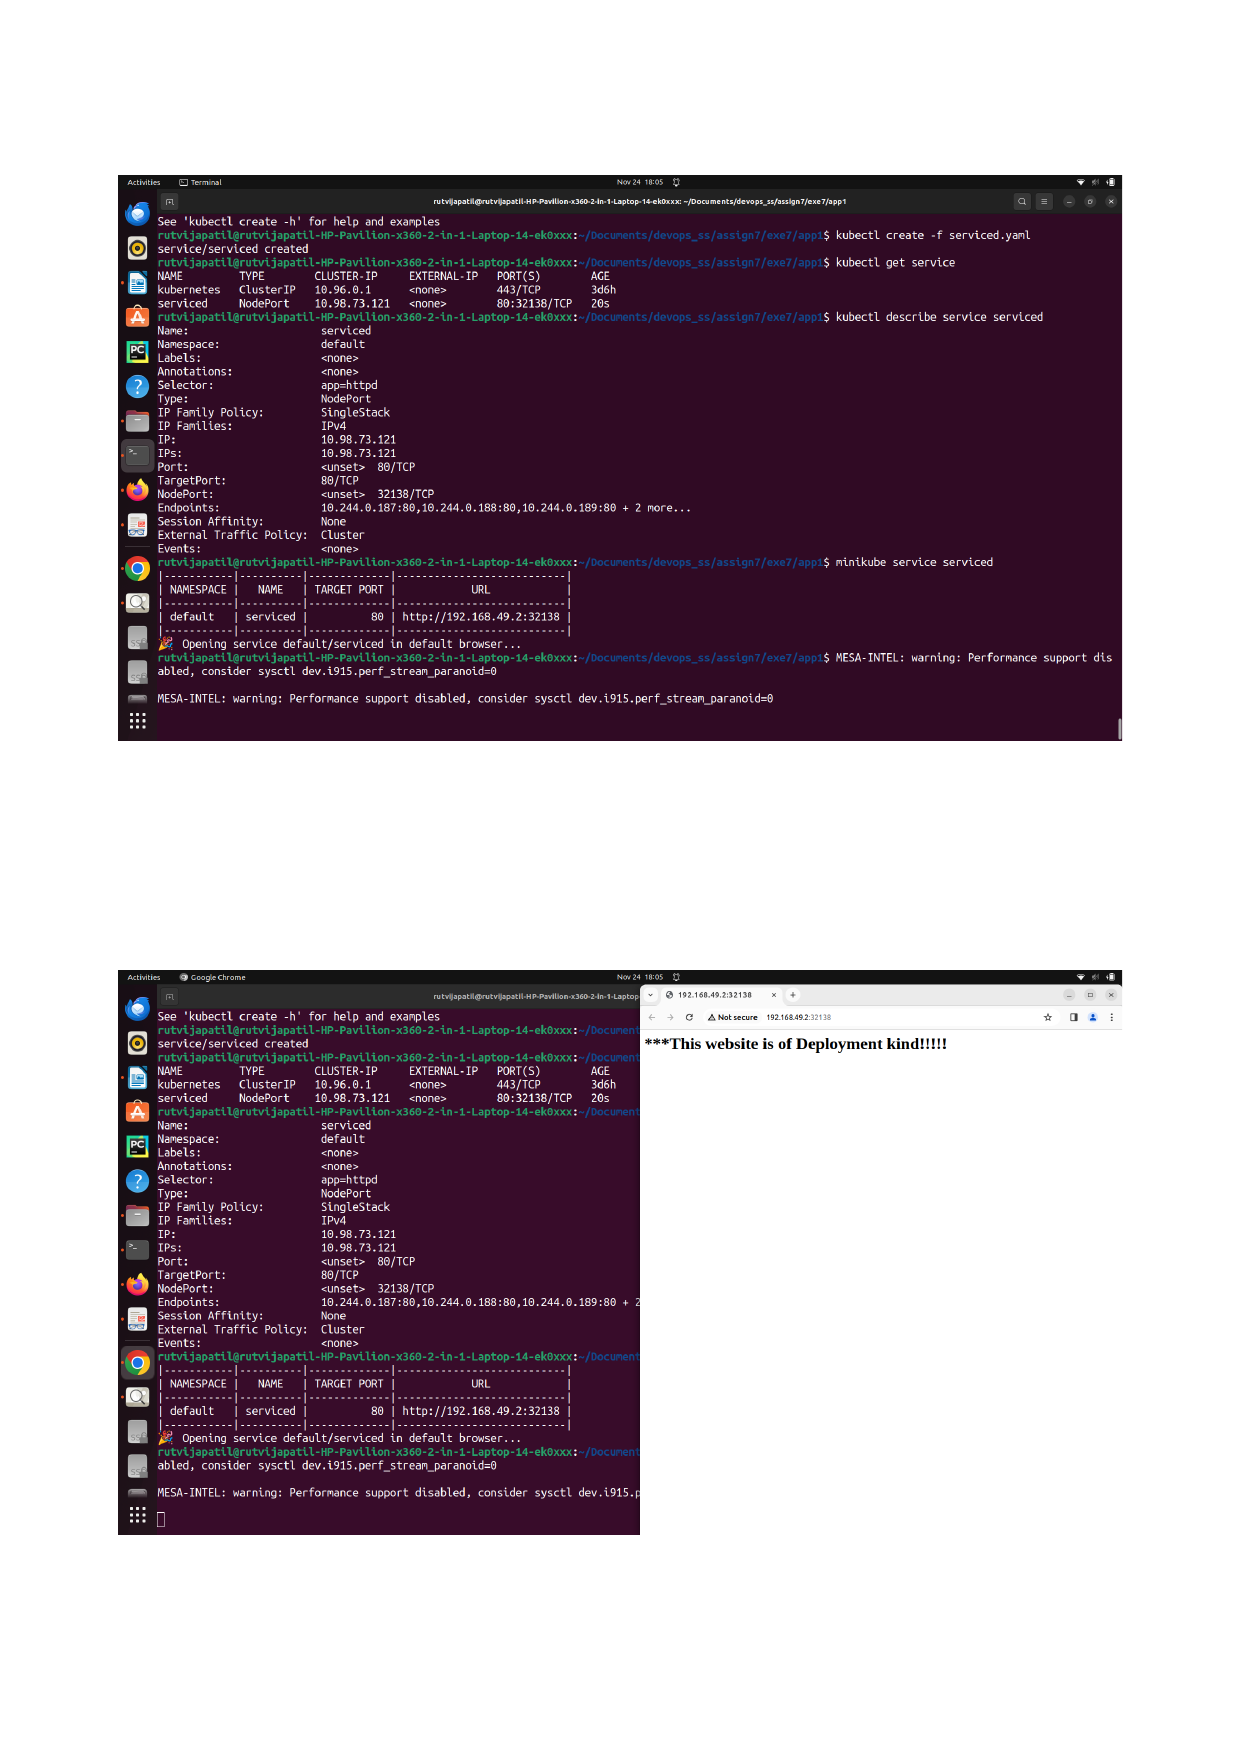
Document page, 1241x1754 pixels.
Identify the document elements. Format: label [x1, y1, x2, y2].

picture [118, 175, 1123, 741]
picture [118, 970, 1123, 1535]
